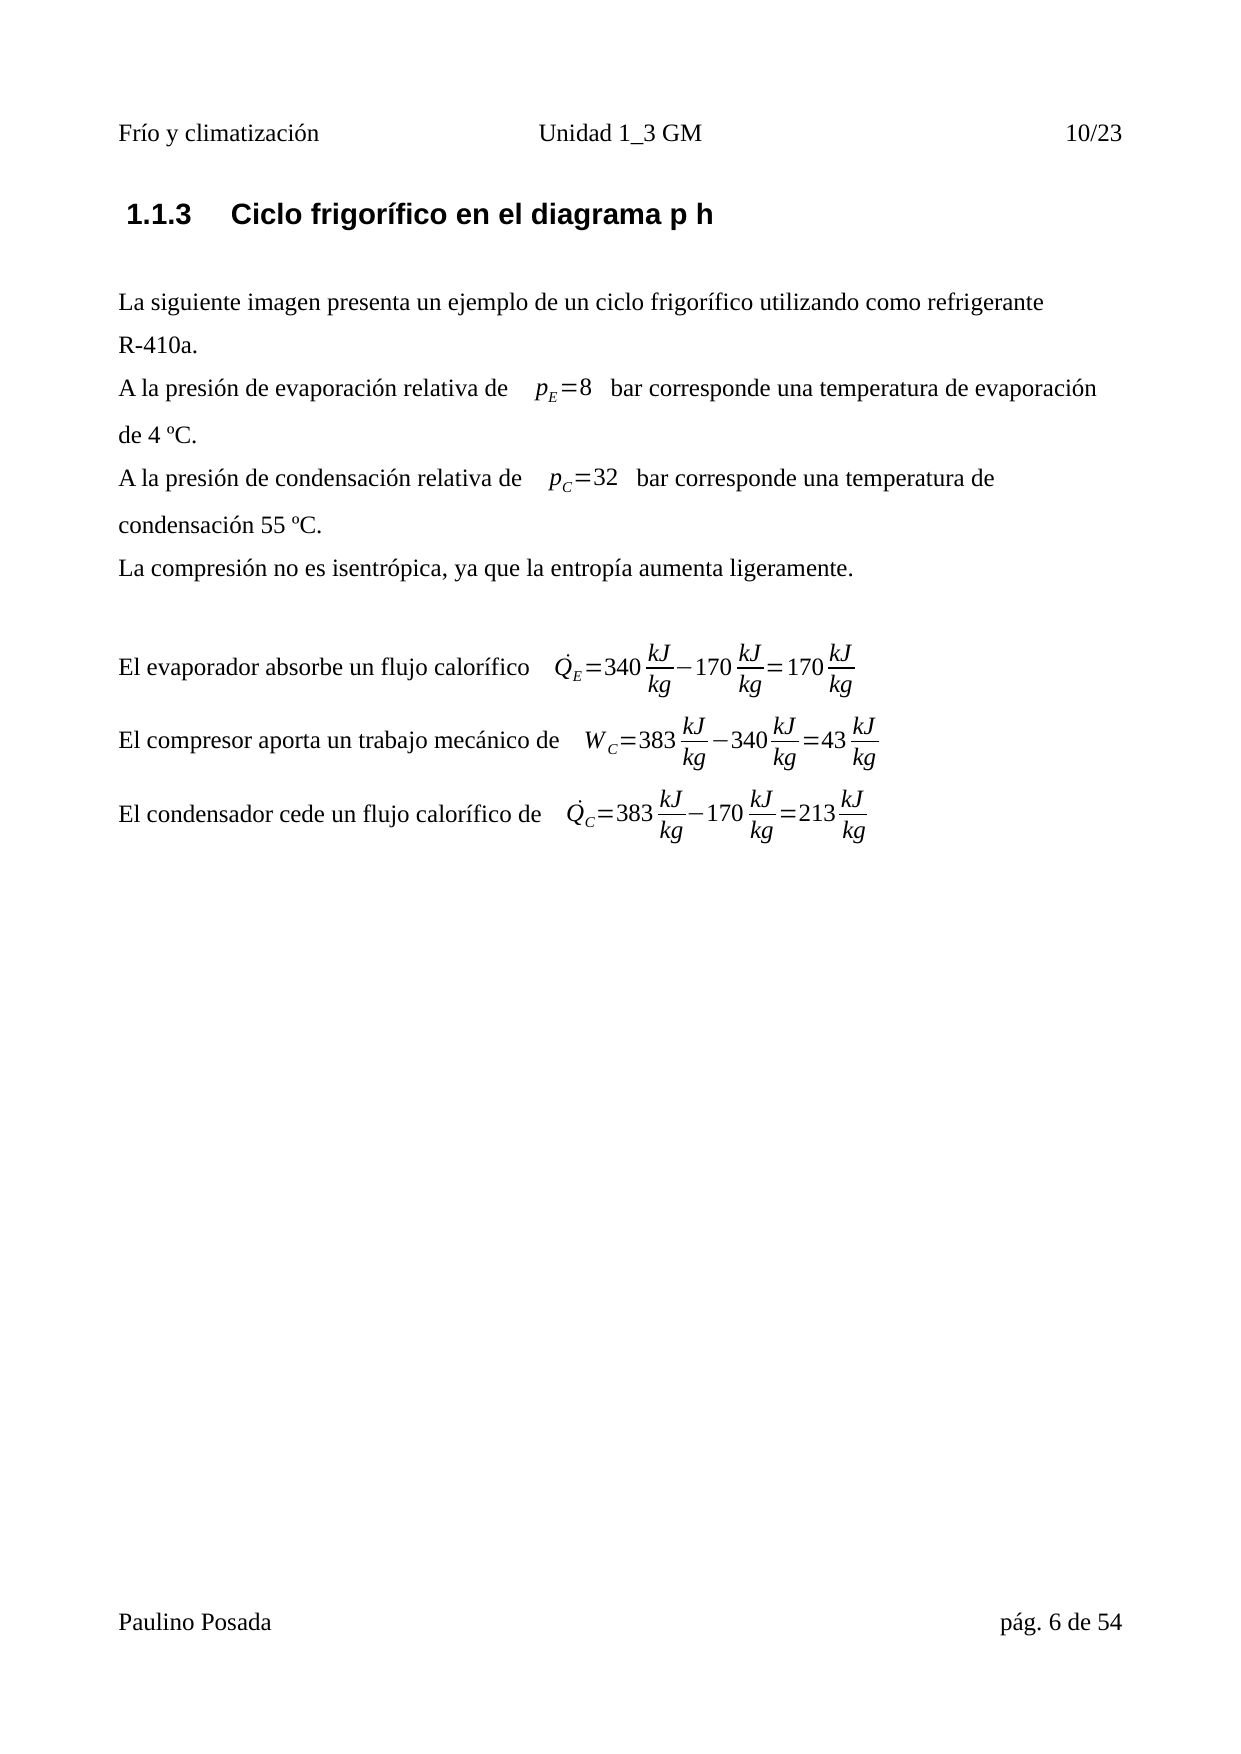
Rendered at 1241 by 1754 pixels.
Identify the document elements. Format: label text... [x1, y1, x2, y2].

subtitle Ciclo frigorífico en el diagrama p h [118, 197, 1122, 231]
text La siguiente imagen presenta un ejemplo de un ciclo frigorífico utilizando como refrigerante [118, 287, 1122, 315]
text A la presión de condensación relativa de bar corresponde una temperatura de condensación 55 ºC. [118, 463, 1122, 538]
text El condensador cede un flujo calorífico de [118, 786, 1122, 845]
text El evaporador absorbe un flujo calorífico [118, 639, 1122, 698]
text La compresión no es isentrópica, ya que la entropía aumenta ligeramente. [118, 553, 1122, 582]
text El compresor aporta un trabajo mecánico de [118, 712, 1122, 771]
text R-410a. [118, 330, 1122, 358]
text A la presión de evaporación relativa de bar corresponde una temperatura de evaporación de 4 ºC. [118, 373, 1122, 448]
